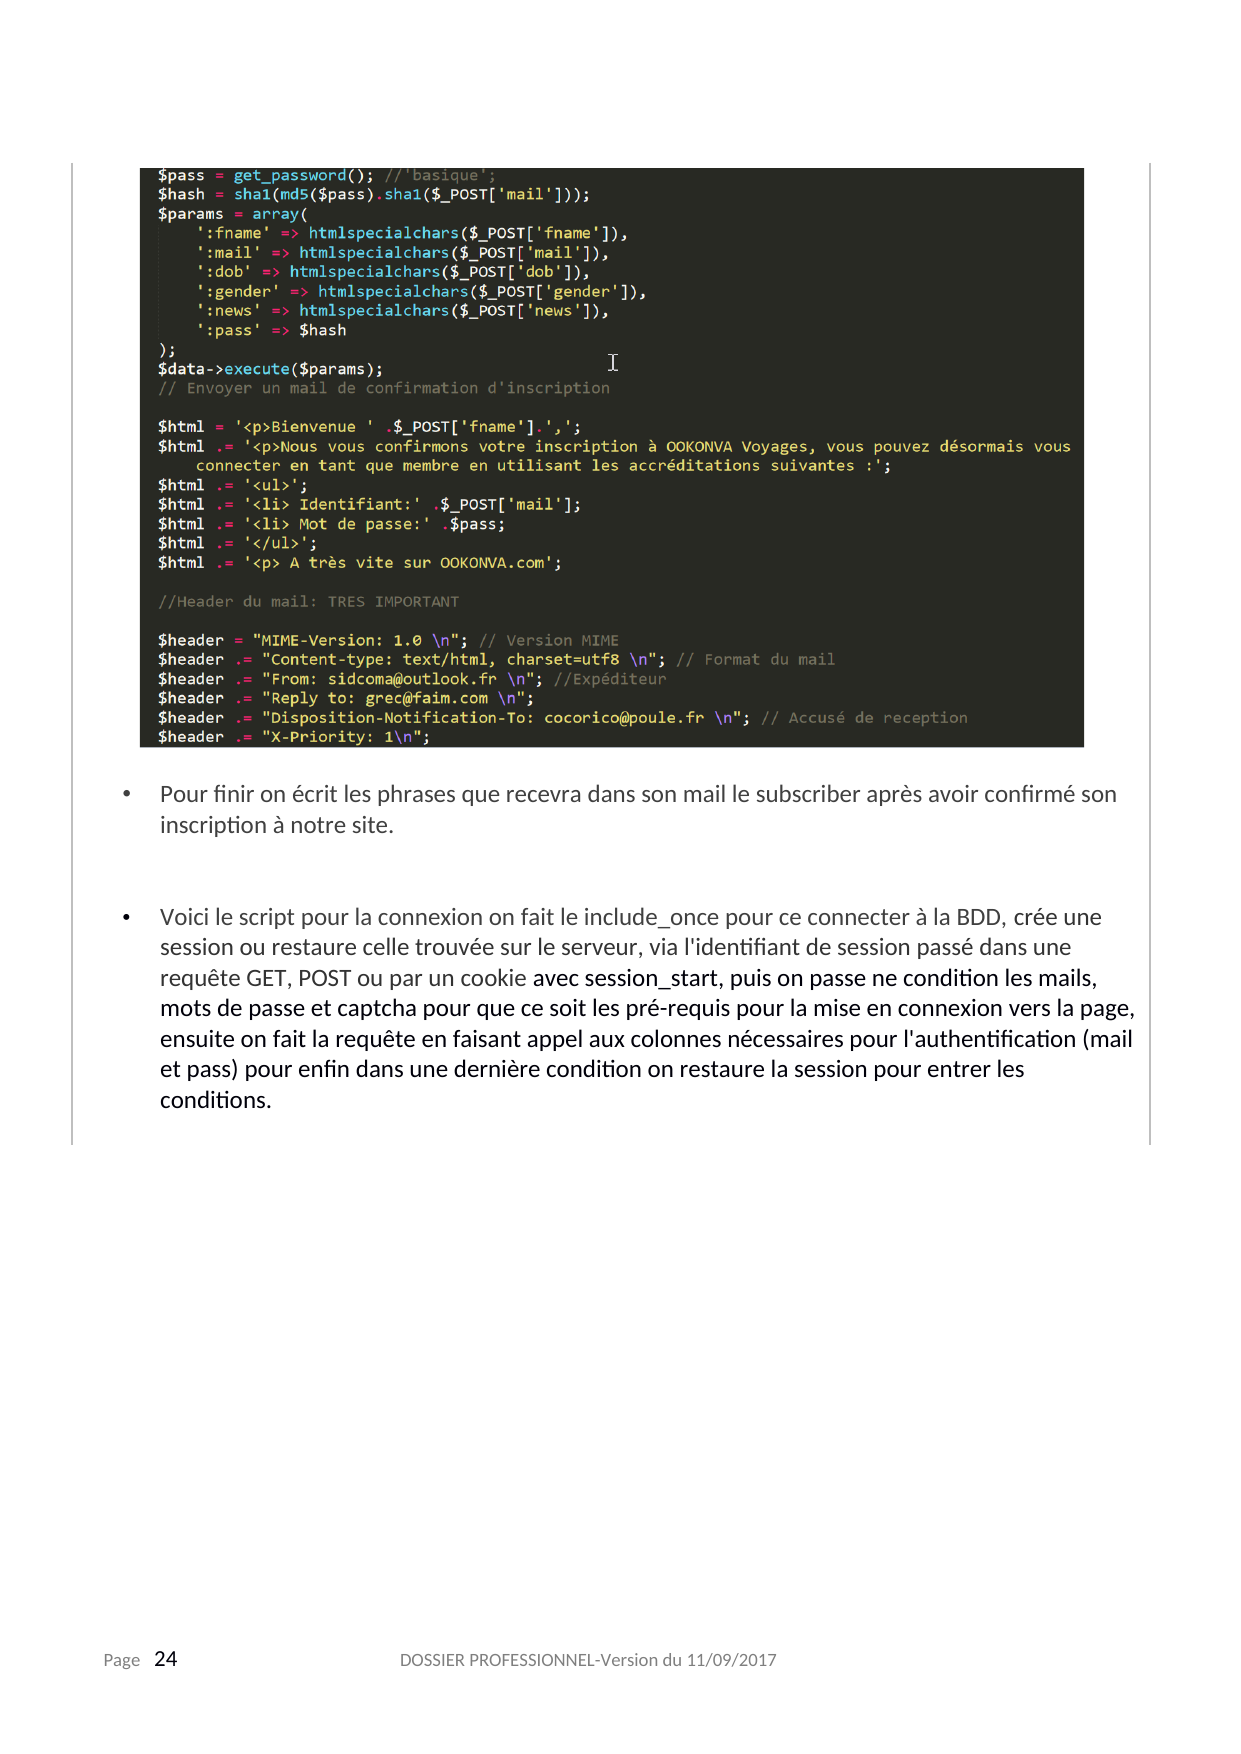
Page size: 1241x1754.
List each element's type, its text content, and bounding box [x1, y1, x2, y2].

table_cell Pour développer la partie back-end d'une application web il a fallu utilisé le langage PHP qui permet de gérer les bases de données côté back-end (serveur) créé sur un système de base de donnée par exemple MySQL ou MariaDB. Durant ce cours nous avons mis en place un projet qui permet réunir l'ensemble du CRUD (CREATE, READ, UPDATE, DELETE) qui font partie intégrante du langage SQL. Le projet présente une application web qui gère les hôtels sur un site de voyage. Voici le script de connexion qui nous servira pour tous les autres script qui nécessiteront d'une partie front-end (HTML) : On crée trois variables dans ce script la première sert à faire appel à la base de donnée, la seconde est un array(tableau) qui compose un attribut du gestionnaire de base de données. Le premier rapporte une erreur pour ensuite émettre une exception le second récupère les données dans notre BDD pour l'associer à notre script, la troisième est celle qui exécutera tout ce processus grâce au new PDO statement. Voici le script qui permettra à un utilisateur de s'inscrire sur l'application web. Avec l'instruction include_once permet d'inclure les scripts dans un fichier pour en utiliser le contenu dans notre cas on voudrait exploiter le script de connexion à la base de donnée et une fonction qui nous permet de faire un mélange de caractères pour créer un mot de passe aléatoire qu'on mis dans le script fonctions.inc.php. Maintenant que tout ceci a été fait nous avons exécuter une requête pour nous assurer qu'il y ait pas de doublon dans les adresses mail et qu'il puisse en avoir qu'un exemplaire unique dans la BDD grâce à COUNT() qui permet de compter les enregistrements de données dans une table. Ensuite on paramètre la requête pour l'exécuter dans notre script , $pdo->prepare évite toutes les injections SQL, puis on exécule la requête avec $data->execute($params) pour enfin ramener toute la table subscribers avec $data->fetch(). On intègre une condition par la quelle on impose que SI NB le alias de COUNT() est strictement égal(===) à 0 et bien on insère les données émises par le subscriber c'est à dire son nom, son mail, sa date de naissance, son sexe, la newsletter et son mot de passe. Cette seconde partie du script quant à elle va mettre en rôle la fonction qu'on a importé depuis le ficher fonction.inc.php qui permet donc de générer un mot de passe aléatoire qui a comme argument len=8 c'est à dire que la variable len égale 8 et grâce à la méthode str_shuffle qui mélangera les caractères entrés dans une variable nommée $dico pour ensuite nous sortir 8 caractères. Avec la variable $hash on crypte le mot de passe générer automatiquement par la fonction get_password qu'on enverra par mail, ensuite nous avons $params qui va sécuriser les valeurs de la table subscribers contre les injections HTML/JavaScript grâce à la fonction htmlspecialchars pour enfin faire en sorte que les données s’exécute dans $params. Pour finir on écrit les phrases que recevra dans son mail le subscriber après avoir confirmé son inscription à notre site. Voici le script pour la connexion on fait le include_once pour ce connecter à la BDD, crée une session ou restaure celle trouvée sur le serveur, via l'identifiant de session passé dans une requête GET, POST ou par un cookie avec session_start, puis on passe ne condition les mails, mots de passe et captcha pour que ce soit les pré-requis pour la mise en connexion vers la page, ensuite on fait la requête en faisant appel aux colonnes nécessaires pour l'authentification (mail et pass) pour enfin dans une dernière condition on restaure la session pour entrer les conditions. [73, 169, 1149, 1145]
picture [139, 168, 1085, 748]
